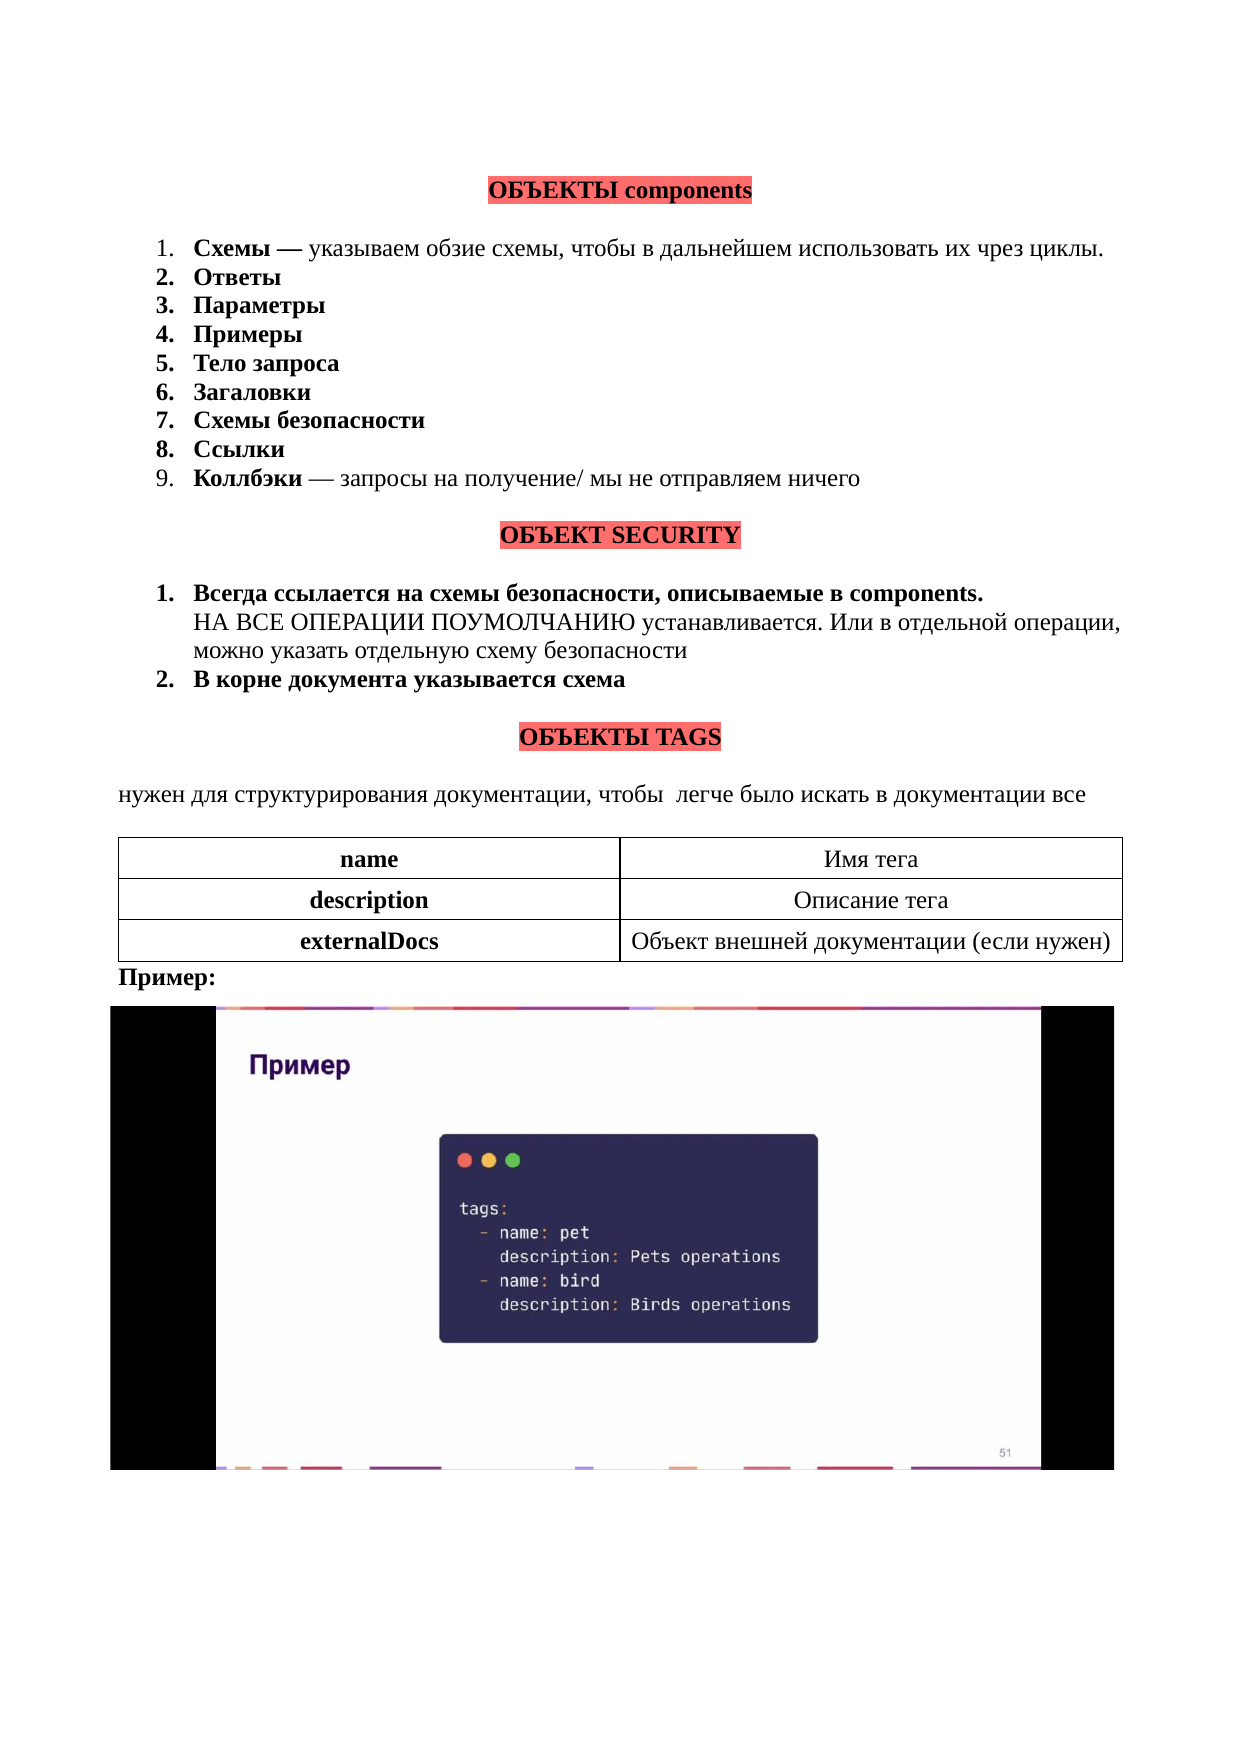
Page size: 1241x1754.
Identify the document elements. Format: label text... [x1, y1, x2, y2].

text ОБЪЕКТЫ TAGS [118, 722, 1122, 751]
list Тело запроса [156, 348, 1122, 377]
list В корне документа указывается схема [156, 664, 1122, 693]
list Примеры [156, 319, 1122, 348]
picture [110, 1006, 1115, 1470]
list НА ВСЕ ОПЕРАЦИИ ПОУМОЛЧАНИЮ устанавливается. Или в отдельной операции, можно указать отдельную схему безопасности [156, 607, 1122, 664]
text Пример: [118, 962, 1122, 990]
list Ответы [156, 262, 1122, 291]
table_cell externalDocs [119, 920, 619, 961]
list Параметры [156, 291, 1122, 319]
text ОБЪЕКТЫ components [118, 176, 1122, 204]
table_cell Объект внешней документации (если нужен) [621, 920, 1122, 961]
list Схемы безопасности [156, 406, 1122, 434]
list Коллбэки — запросы на получение/ мы не отправляем ничего [156, 463, 1122, 492]
list Схемы — указываем обзие схемы, чтобы в дальнейшем использовать их чрез циклы. [156, 233, 1122, 262]
list Загаловки [156, 377, 1122, 406]
table_header Имя тега [621, 838, 1122, 878]
text нужен для структурирования документации, чтобы легче было искать в документации все [118, 779, 1122, 808]
table_cell description [119, 879, 619, 919]
table_header name [119, 838, 619, 878]
list Ссылки [156, 434, 1122, 463]
table_cell Описание тега [621, 879, 1122, 919]
list Всегда ссылается на схемы безопасности, описываемые в components. [156, 578, 1122, 607]
text ОБЪЕКТ SECURITY [118, 521, 1122, 549]
